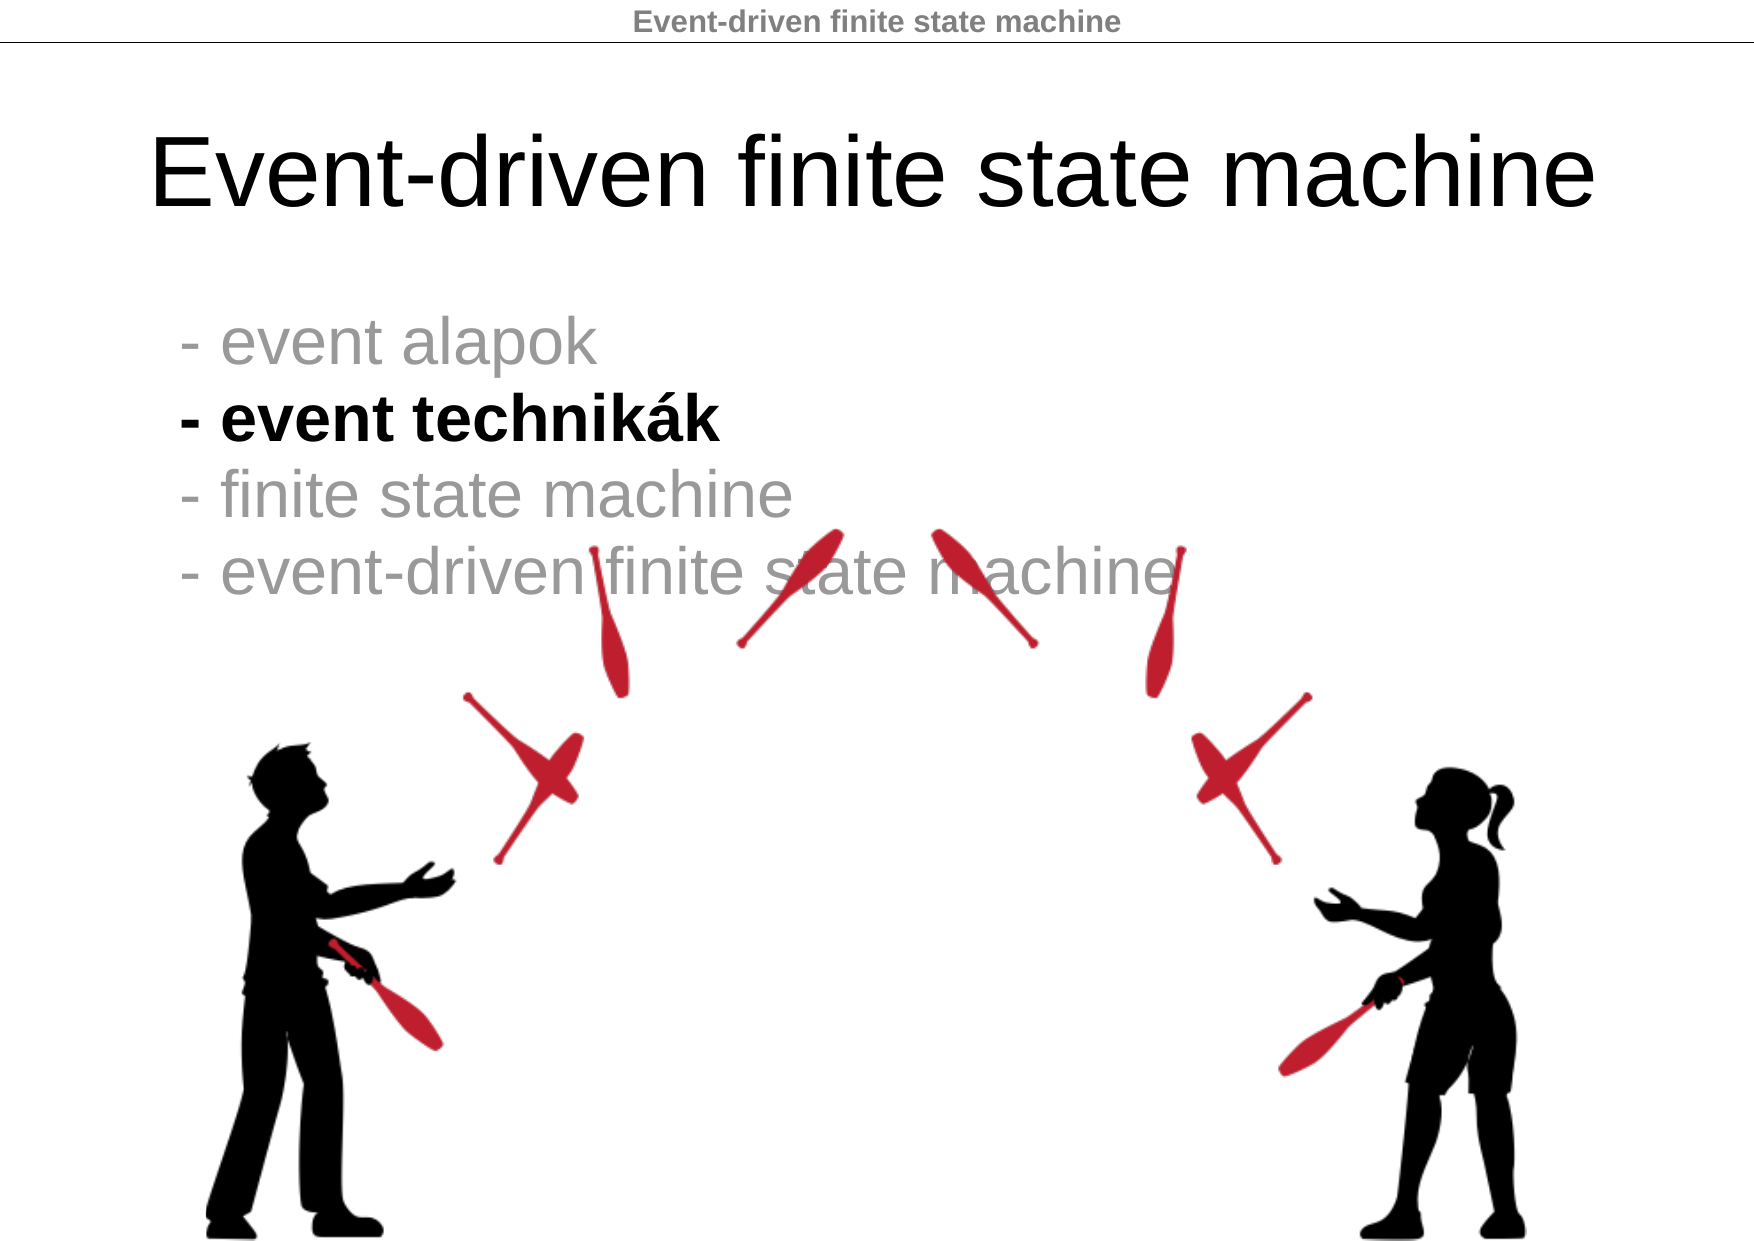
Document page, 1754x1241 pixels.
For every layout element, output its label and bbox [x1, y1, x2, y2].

picture [205, 528, 1527, 1241]
